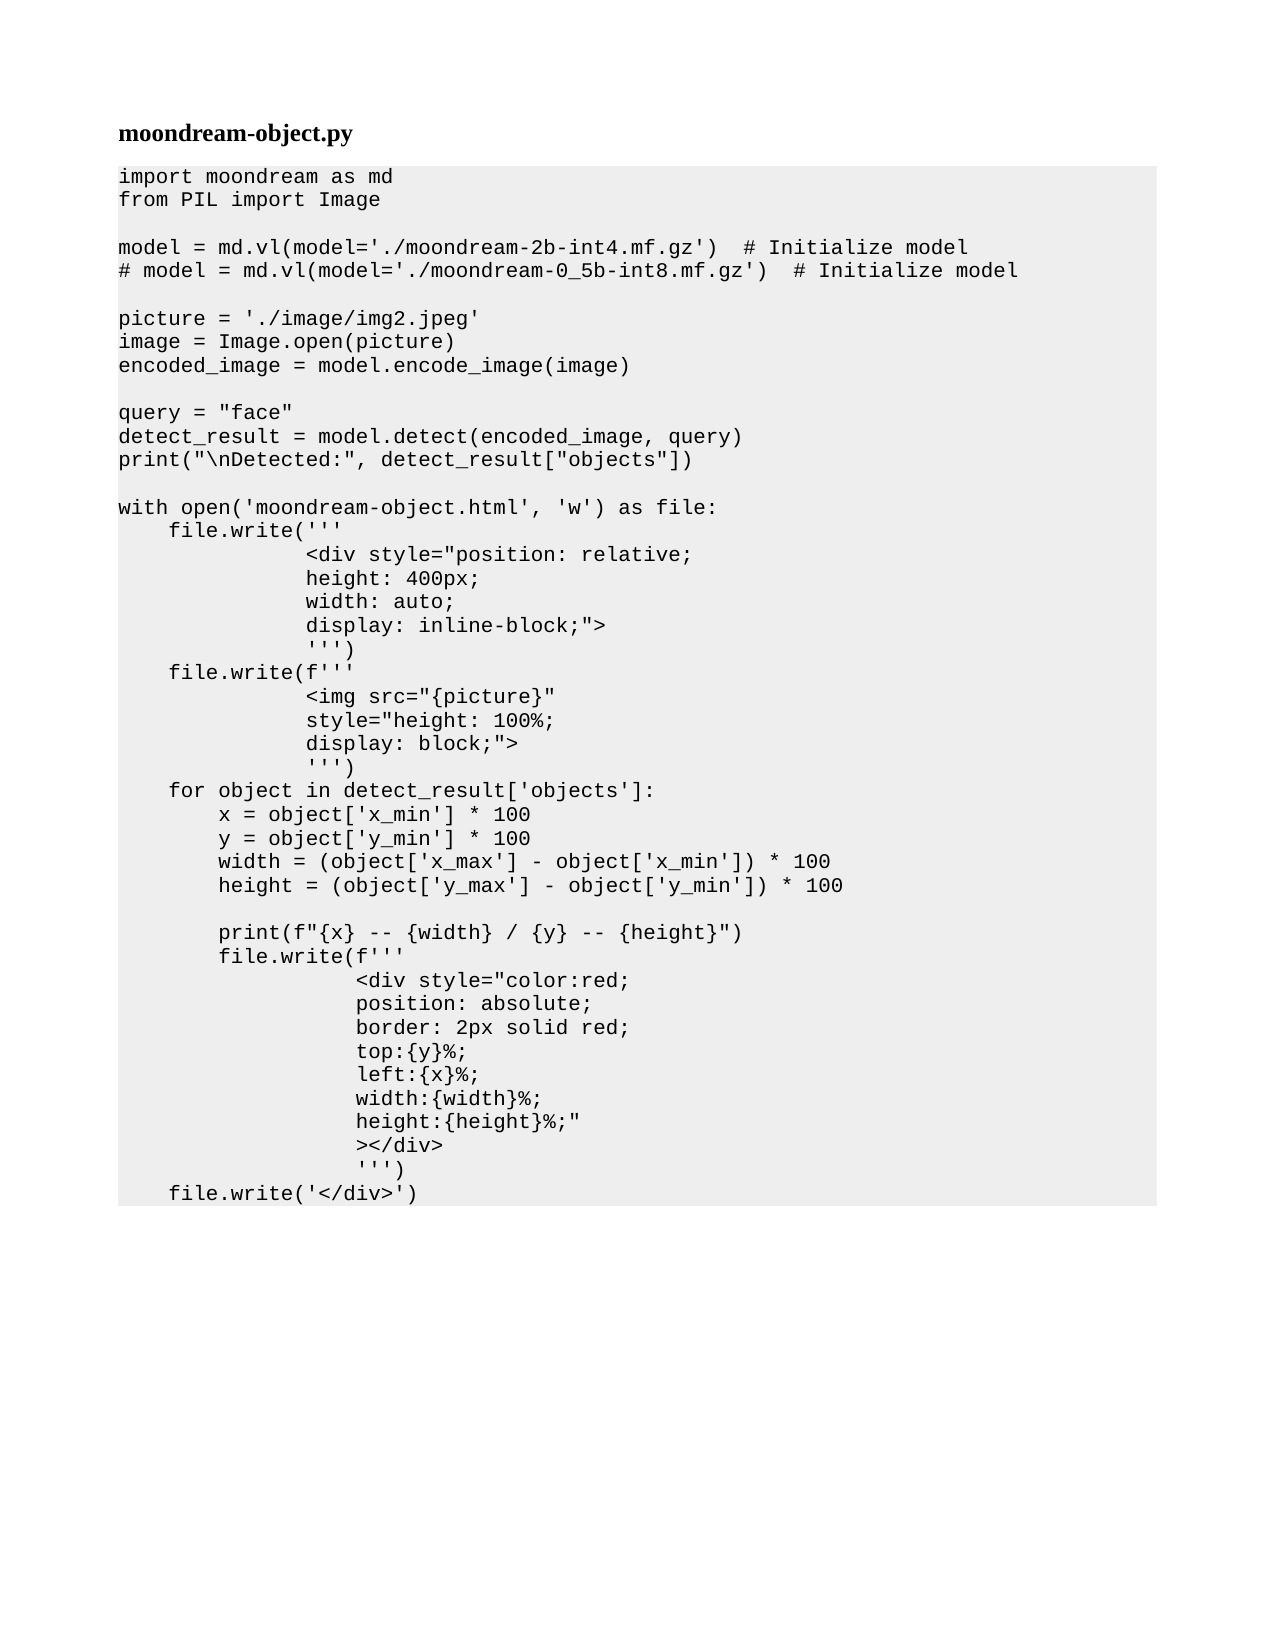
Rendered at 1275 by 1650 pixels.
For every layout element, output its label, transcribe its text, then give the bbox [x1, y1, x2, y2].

text file.write(f''' [118, 946, 1157, 970]
text height:{height}%;" [118, 1112, 1157, 1135]
text y = object['y_min'] * 100 [118, 828, 1157, 851]
text display: block;"> [118, 733, 1157, 757]
text print(f"{x} -- {width} / {y} -- {height}") [118, 922, 1157, 946]
text ></div> [118, 1135, 1157, 1159]
text print("\nDetected:", detect_result["objects"]) [118, 449, 1157, 473]
text for object in detect_result['objects']: [118, 781, 1157, 804]
text file.write('</div>') [118, 1182, 1157, 1206]
text <div style="position: relative; [118, 544, 1157, 568]
text file.write(f''' [118, 662, 1157, 686]
text moondream-object.py [118, 118, 1157, 147]
text file.write(''' [118, 520, 1157, 544]
text border: 2px solid red; [118, 1017, 1157, 1041]
text detect_result = model.detect(encoded_image, query) [118, 426, 1157, 449]
text encoded_image = model.encode_image(image) [118, 355, 1157, 378]
text height = (object['y_max'] - object['y_min']) * 100 [118, 875, 1157, 899]
text query = "face" [118, 402, 1157, 426]
text position: absolute; [118, 993, 1157, 1017]
text left:{x}%; [118, 1064, 1157, 1088]
text ''') [118, 1159, 1157, 1182]
text width: auto; [118, 591, 1157, 615]
text picture = './image/img2.jpeg' [118, 308, 1157, 331]
text from PIL import Image [118, 189, 1157, 213]
text top:{y}%; [118, 1041, 1157, 1064]
text with open('moondream-object.html', 'w') as file: [118, 497, 1157, 520]
text style="height: 100%; [118, 709, 1157, 733]
text display: inline-block;"> [118, 615, 1157, 639]
text model = md.vl(model='./moondream-2b-int4.mf.gz') # Initialize model [118, 237, 1157, 260]
text ''') [118, 639, 1157, 662]
text width = (object['x_max'] - object['x_min']) * 100 [118, 851, 1157, 875]
text <div style="color:red; [118, 970, 1157, 993]
text width:{width}%; [118, 1088, 1157, 1112]
text # model = md.vl(model='./moondream-0_5b-int8.mf.gz') # Initialize model [118, 260, 1157, 284]
text height: 400px; [118, 568, 1157, 591]
text x = object['x_min'] * 100 [118, 804, 1157, 828]
text image = Image.open(picture) [118, 331, 1157, 355]
text ''') [118, 757, 1157, 781]
text <img src="{picture}" [118, 686, 1157, 709]
text import moondream as md [118, 166, 1157, 189]
